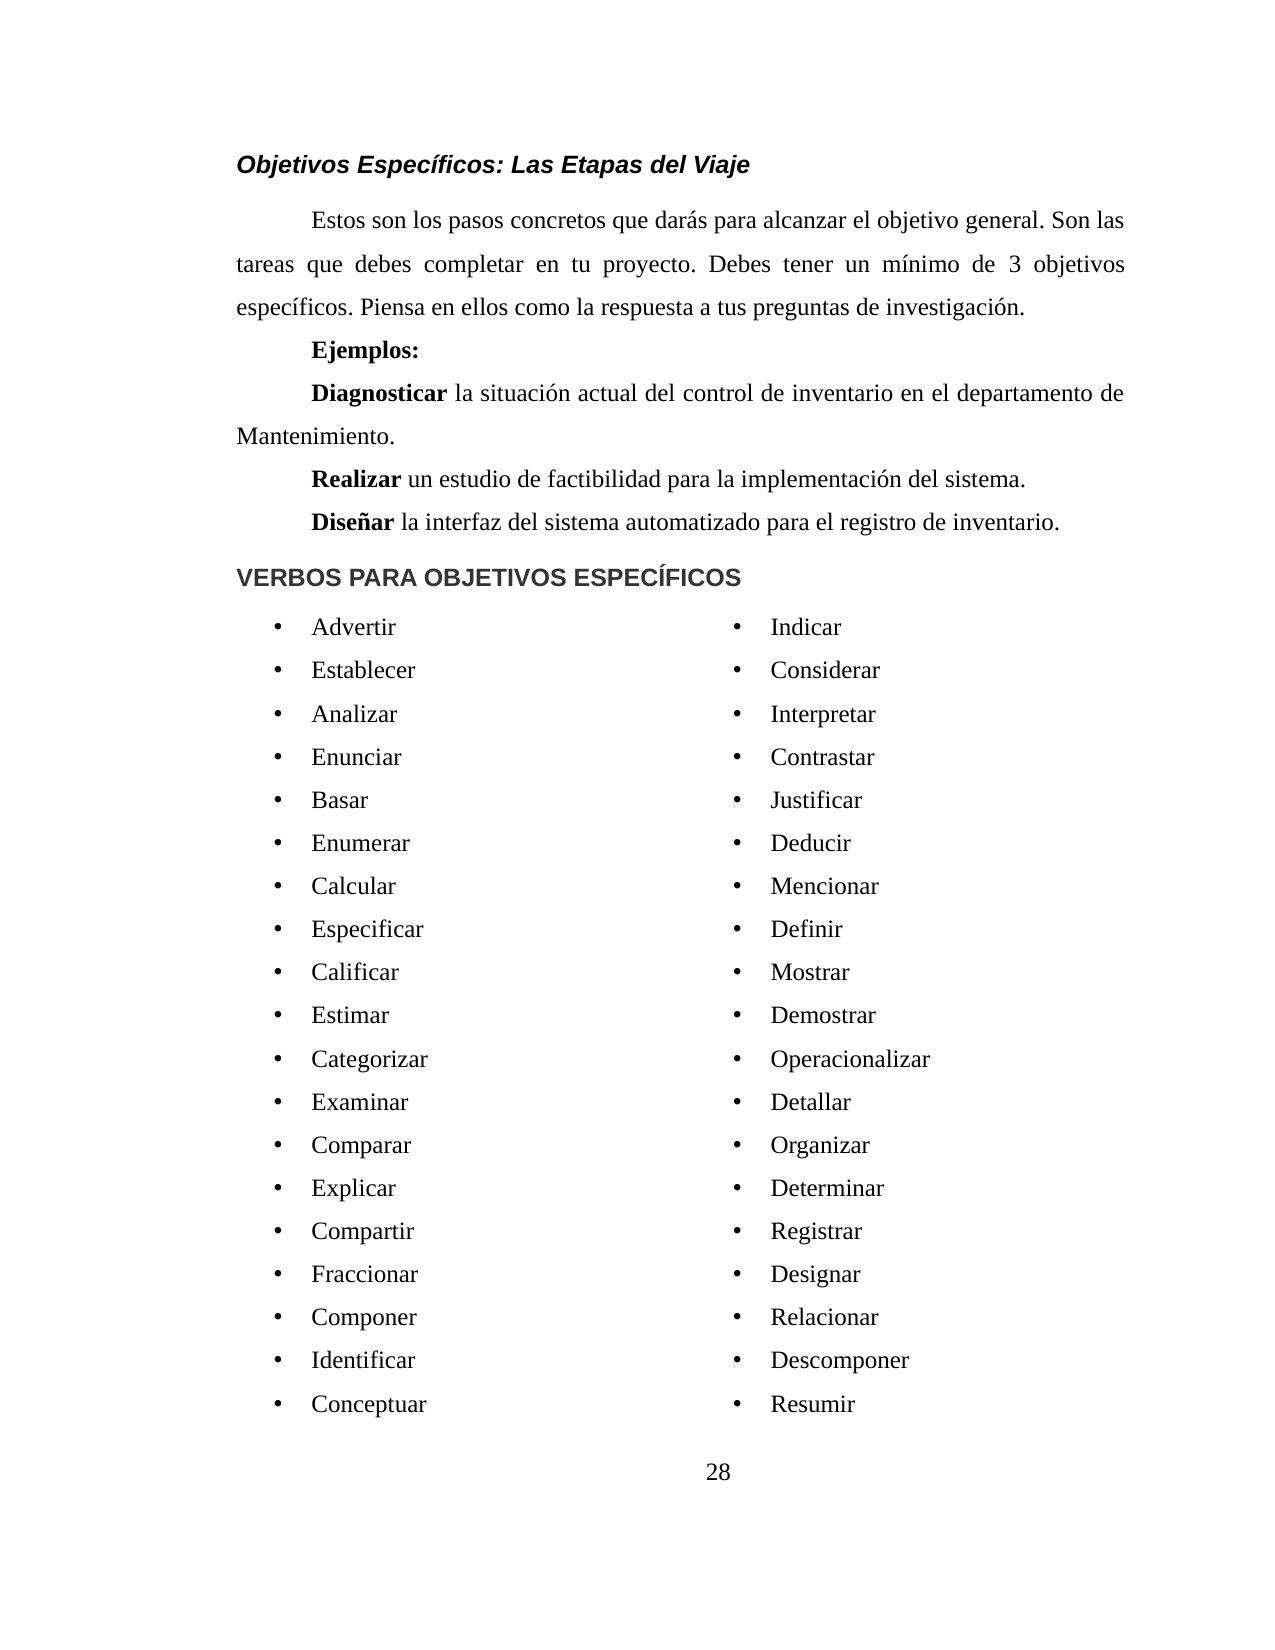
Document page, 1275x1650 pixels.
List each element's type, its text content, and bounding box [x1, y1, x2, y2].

list Interpretar [733, 699, 1125, 727]
list Demostrar [733, 1001, 1125, 1029]
list Resumir [733, 1389, 1125, 1417]
text Ejemplos: [236, 335, 1125, 364]
list Analizar [274, 699, 666, 727]
list Advertir [274, 612, 666, 641]
list Deducir [733, 828, 1125, 857]
list Detallar [733, 1087, 1125, 1116]
list Mostrar [733, 957, 1125, 986]
list Designar [733, 1259, 1125, 1288]
list Categorizar [274, 1044, 666, 1072]
list Basar [274, 785, 666, 814]
text Diseñar la interfaz del sistema automatizado para el registro de inventario. [236, 507, 1125, 536]
list Conceptuar [274, 1389, 666, 1417]
list Comparar [274, 1130, 666, 1159]
list Operacionalizar [733, 1044, 1125, 1072]
list Mencionar [733, 871, 1125, 900]
text Estos son los pasos concretos que darás para alcanzar el objetivo general. Son las tareas que debes completar en tu proyecto. Debes tener un mínimo de 3 objetivos específicos. Piensa en ellos como la respuesta a tus preguntas de investigación. [236, 206, 1125, 321]
list Identificar [274, 1346, 666, 1374]
subtitle Objetivos Específicos: Las Etapas del Viaje [236, 150, 1125, 179]
list Compartir [274, 1216, 666, 1245]
list Definir [733, 914, 1125, 943]
list Relacionar [733, 1302, 1125, 1331]
list Considerar [733, 656, 1125, 684]
list Contrastar [733, 742, 1125, 771]
list Registrar [733, 1216, 1125, 1245]
list Estimar [274, 1001, 666, 1029]
list Determinar [733, 1173, 1125, 1202]
list Enumerar [274, 828, 666, 857]
text Diagnosticar la situación actual del control de inventario en el departamento de Mantenimiento. [236, 378, 1125, 450]
list Calcular [274, 871, 666, 900]
list Especificar [274, 914, 666, 943]
list Indicar [733, 612, 1125, 641]
list Justificar [733, 785, 1125, 814]
list Organizar [733, 1130, 1125, 1159]
list Enunciar [274, 742, 666, 771]
list Fraccionar [274, 1259, 666, 1288]
list Descomponer [733, 1346, 1125, 1374]
list Establecer [274, 656, 666, 684]
subtitle VERBOS PARA OBJETIVOS ESPECÍFICOS [236, 563, 1125, 592]
list Examinar [274, 1087, 666, 1116]
list Calificar [274, 957, 666, 986]
list Explicar [274, 1173, 666, 1202]
text Realizar un estudio de factibilidad para la implementación del sistema. [236, 464, 1125, 493]
list Componer [274, 1302, 666, 1331]
